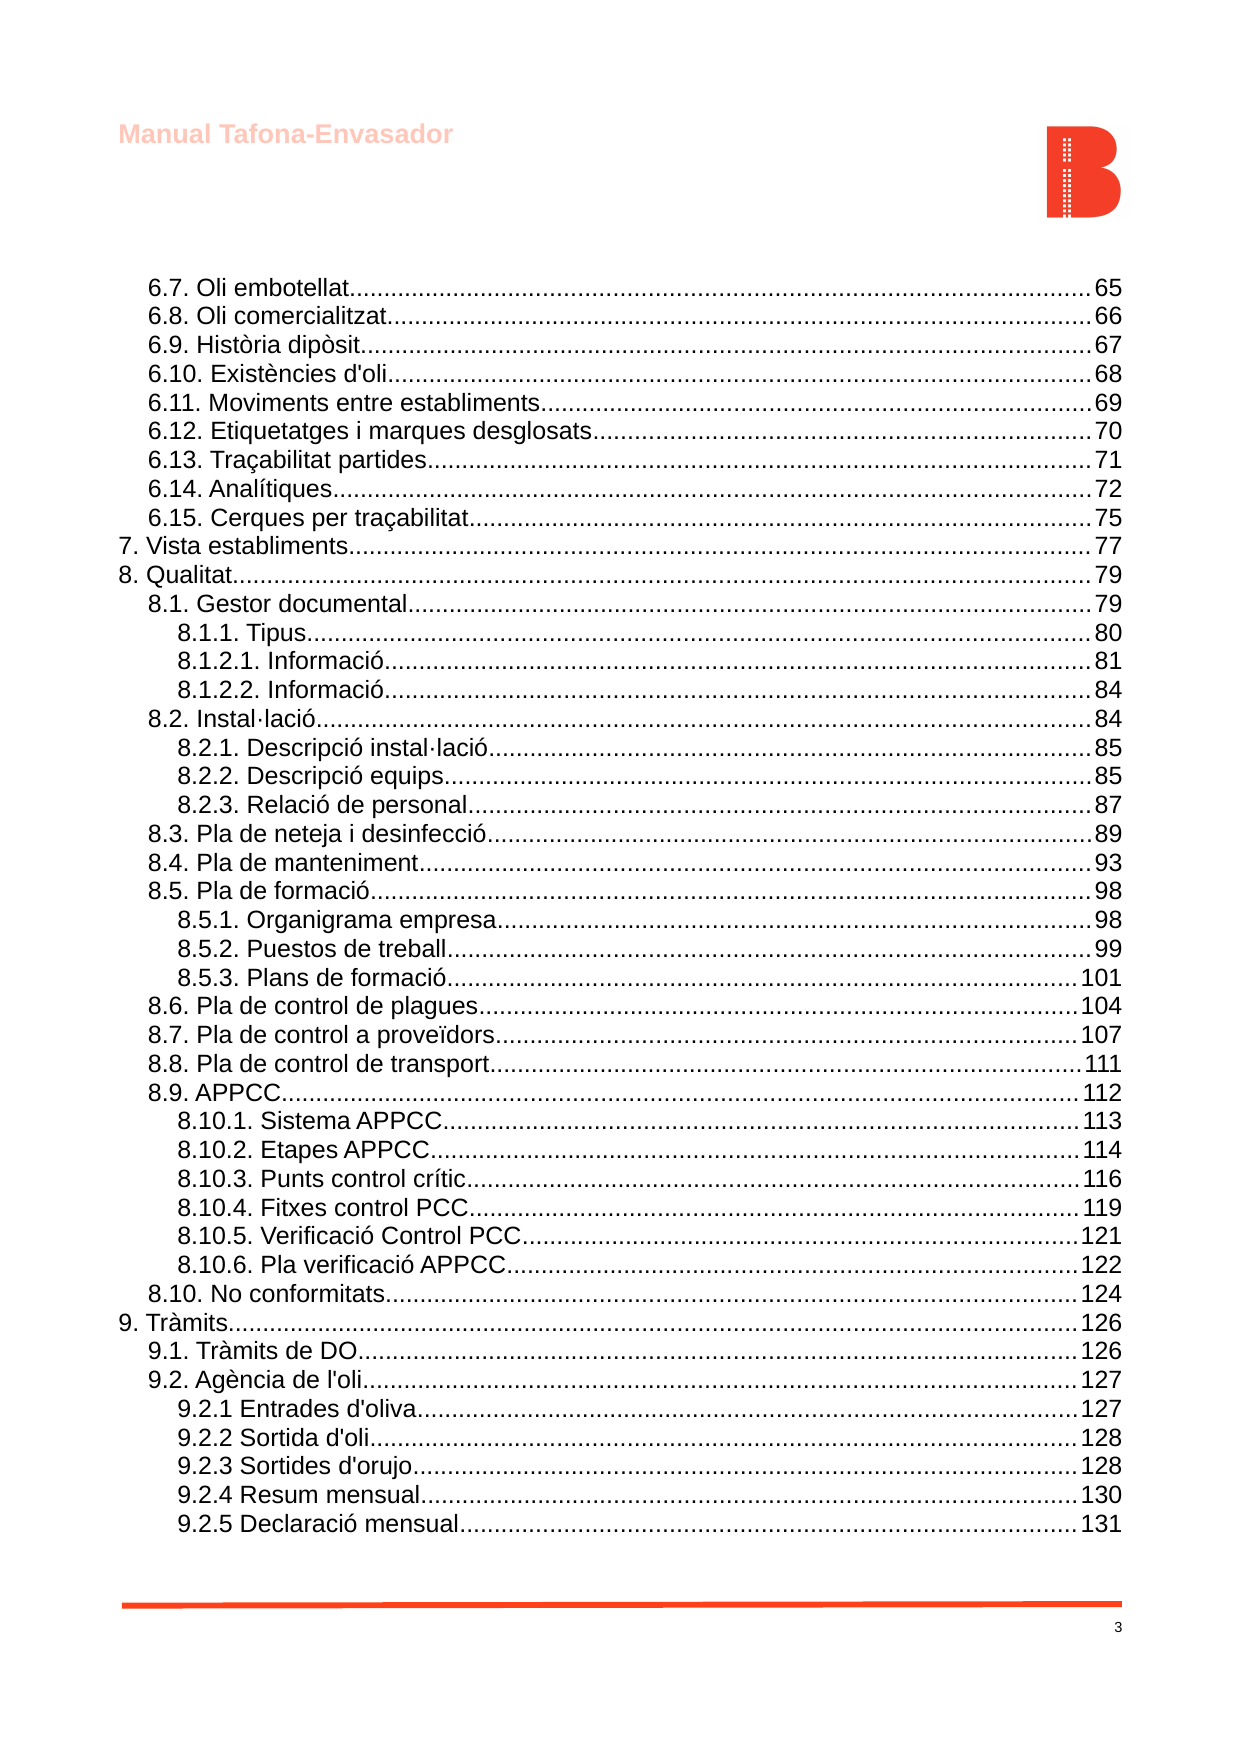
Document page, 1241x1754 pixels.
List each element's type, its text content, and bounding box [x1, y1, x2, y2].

text 8.2.3. Relació de personal 87 [177, 790, 1122, 819]
text 8.4. Pla de manteniment 93 [148, 848, 1122, 876]
text 9.2.1 Entrades d'oliva 127 [177, 1394, 1122, 1423]
text 8.10.3. Punts control crític 116 [177, 1164, 1122, 1193]
text 6.15. Cerques per traçabilitat 75 [148, 503, 1122, 531]
text 8.1.1. Tipus 80 [177, 618, 1122, 646]
text 6.8. Oli comercialitzat 66 [148, 301, 1122, 330]
text 6.12. Etiquetatges i marques desglosats 70 [148, 416, 1122, 445]
text 6.14. Analítiques 72 [148, 474, 1122, 503]
text 9.2.2 Sortida d'oli 128 [177, 1423, 1122, 1451]
text 9. Tràmits 126 [118, 1308, 1122, 1336]
text 6.10. Existències d'oli 68 [148, 359, 1122, 388]
text 8.9. APPCC 112 [148, 1078, 1122, 1106]
text 8.2. Instal·lació 84 [148, 704, 1122, 733]
text 7. Vista establiments 77 [118, 531, 1122, 560]
text 8.2.2. Descripció equips 85 [177, 761, 1122, 790]
text 8.7. Pla de control a proveïdors 107 [148, 1020, 1122, 1049]
text 8.10. No conformitats 124 [148, 1279, 1122, 1308]
text 8. Qualitat 79 [118, 560, 1122, 589]
text 9.2. Agència de l'oli 127 [148, 1365, 1122, 1394]
text 9.2.5 Declaració mensual 131 [177, 1509, 1122, 1538]
text 6.13. Traçabilitat partides 71 [148, 445, 1122, 474]
text 8.3. Pla de neteja i desinfecció 89 [148, 819, 1122, 848]
text 8.10.2. Etapes APPCC 114 [177, 1135, 1122, 1164]
text 8.10.1. Sistema APPCC 113 [177, 1106, 1122, 1135]
text 9.2.4 Resum mensual 130 [177, 1480, 1122, 1509]
text 8.5.1. Organigrama empresa 98 [177, 905, 1122, 934]
text 8.5.3. Plans de formació 101 [177, 963, 1122, 991]
text 8.10.5. Verificació Control PCC 121 [177, 1221, 1122, 1250]
text 8.1.2.2. Informació 84 [177, 675, 1122, 704]
text 9.1. Tràmits de DO 126 [148, 1336, 1122, 1365]
text 8.1.2.1. Informació 81 [177, 646, 1122, 675]
text 8.10.6. Pla verificació APPCC 122 [177, 1250, 1122, 1279]
text 6.7. Oli embotellat 65 [148, 273, 1122, 301]
picture [1036, 124, 1130, 221]
text 8.10.4. Fitxes control PCC 119 [177, 1193, 1122, 1221]
text 8.8. Pla de control de transport 111 [148, 1049, 1122, 1078]
text 6.11. Moviments entre establiments 69 [148, 388, 1122, 416]
text 6.9. Història dipòsit 67 [148, 330, 1122, 359]
text 8.2.1. Descripció instal·lació 85 [177, 733, 1122, 761]
text 9.2.3 Sortides d'orujo 128 [177, 1451, 1122, 1480]
text 8.5. Pla de formació 98 [148, 876, 1122, 905]
text 8.1. Gestor documental 79 [148, 589, 1122, 618]
text 8.5.2. Puestos de treball 99 [177, 934, 1122, 963]
text 8.6. Pla de control de plagues 104 [148, 991, 1122, 1020]
